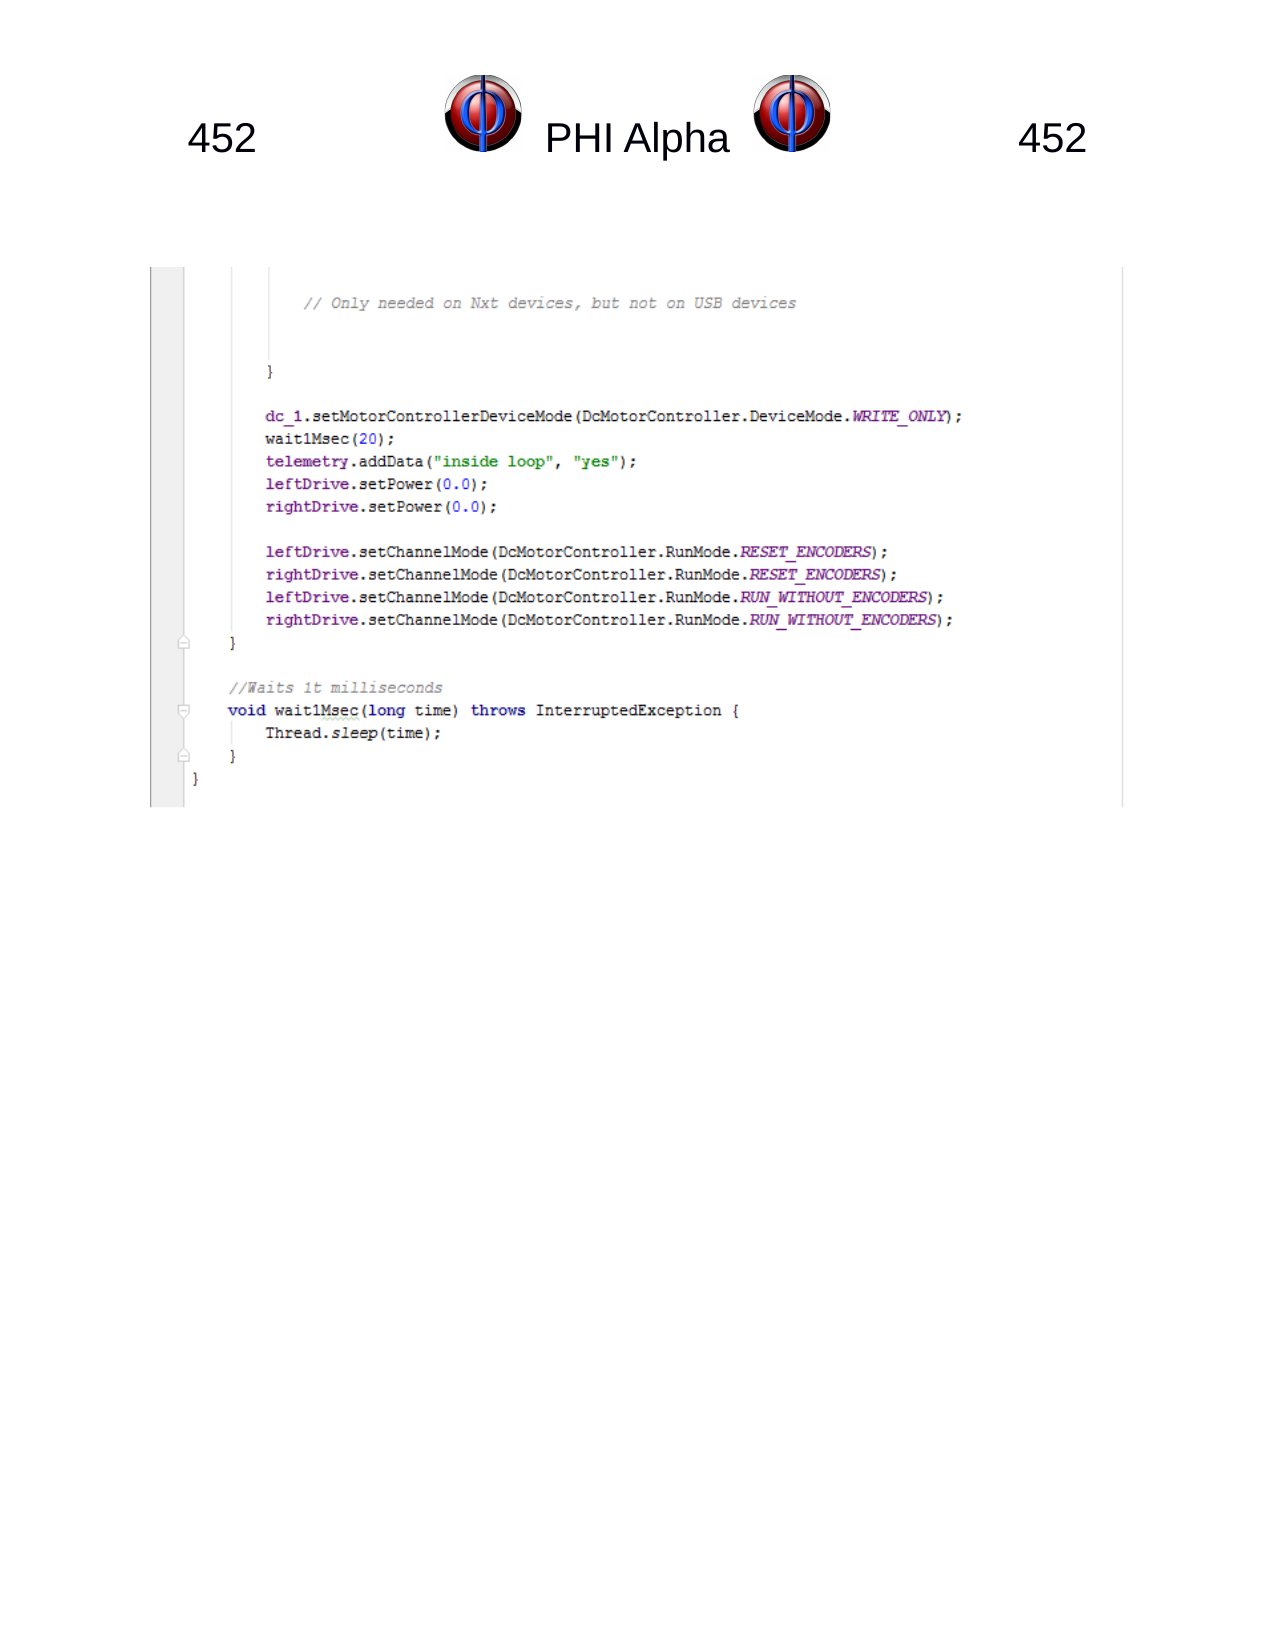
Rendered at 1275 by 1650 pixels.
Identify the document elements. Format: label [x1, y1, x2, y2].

picture [753, 75, 831, 152]
picture [444, 75, 522, 152]
picture [150, 267, 1125, 810]
